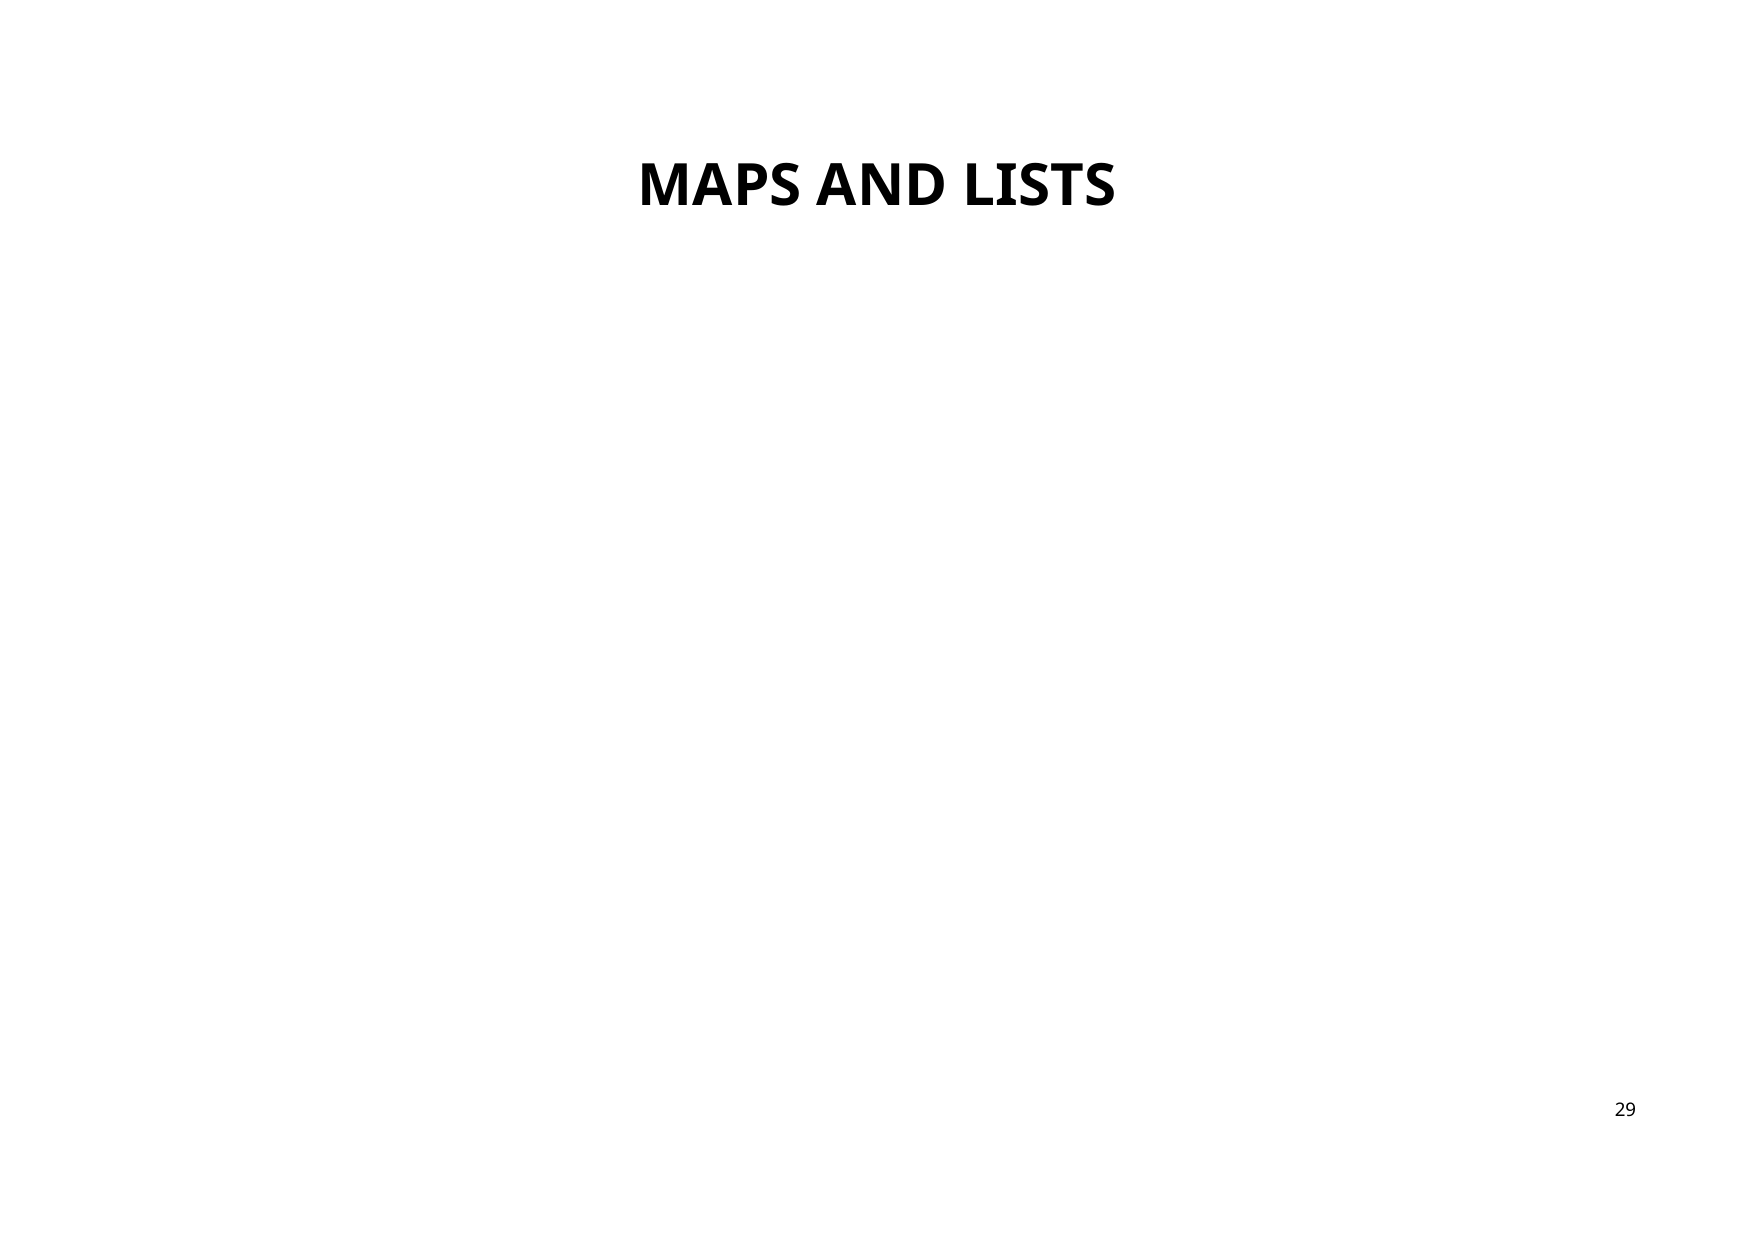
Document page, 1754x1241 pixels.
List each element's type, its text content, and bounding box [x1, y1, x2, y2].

title MAPS AND LISTS [118, 143, 1636, 223]
